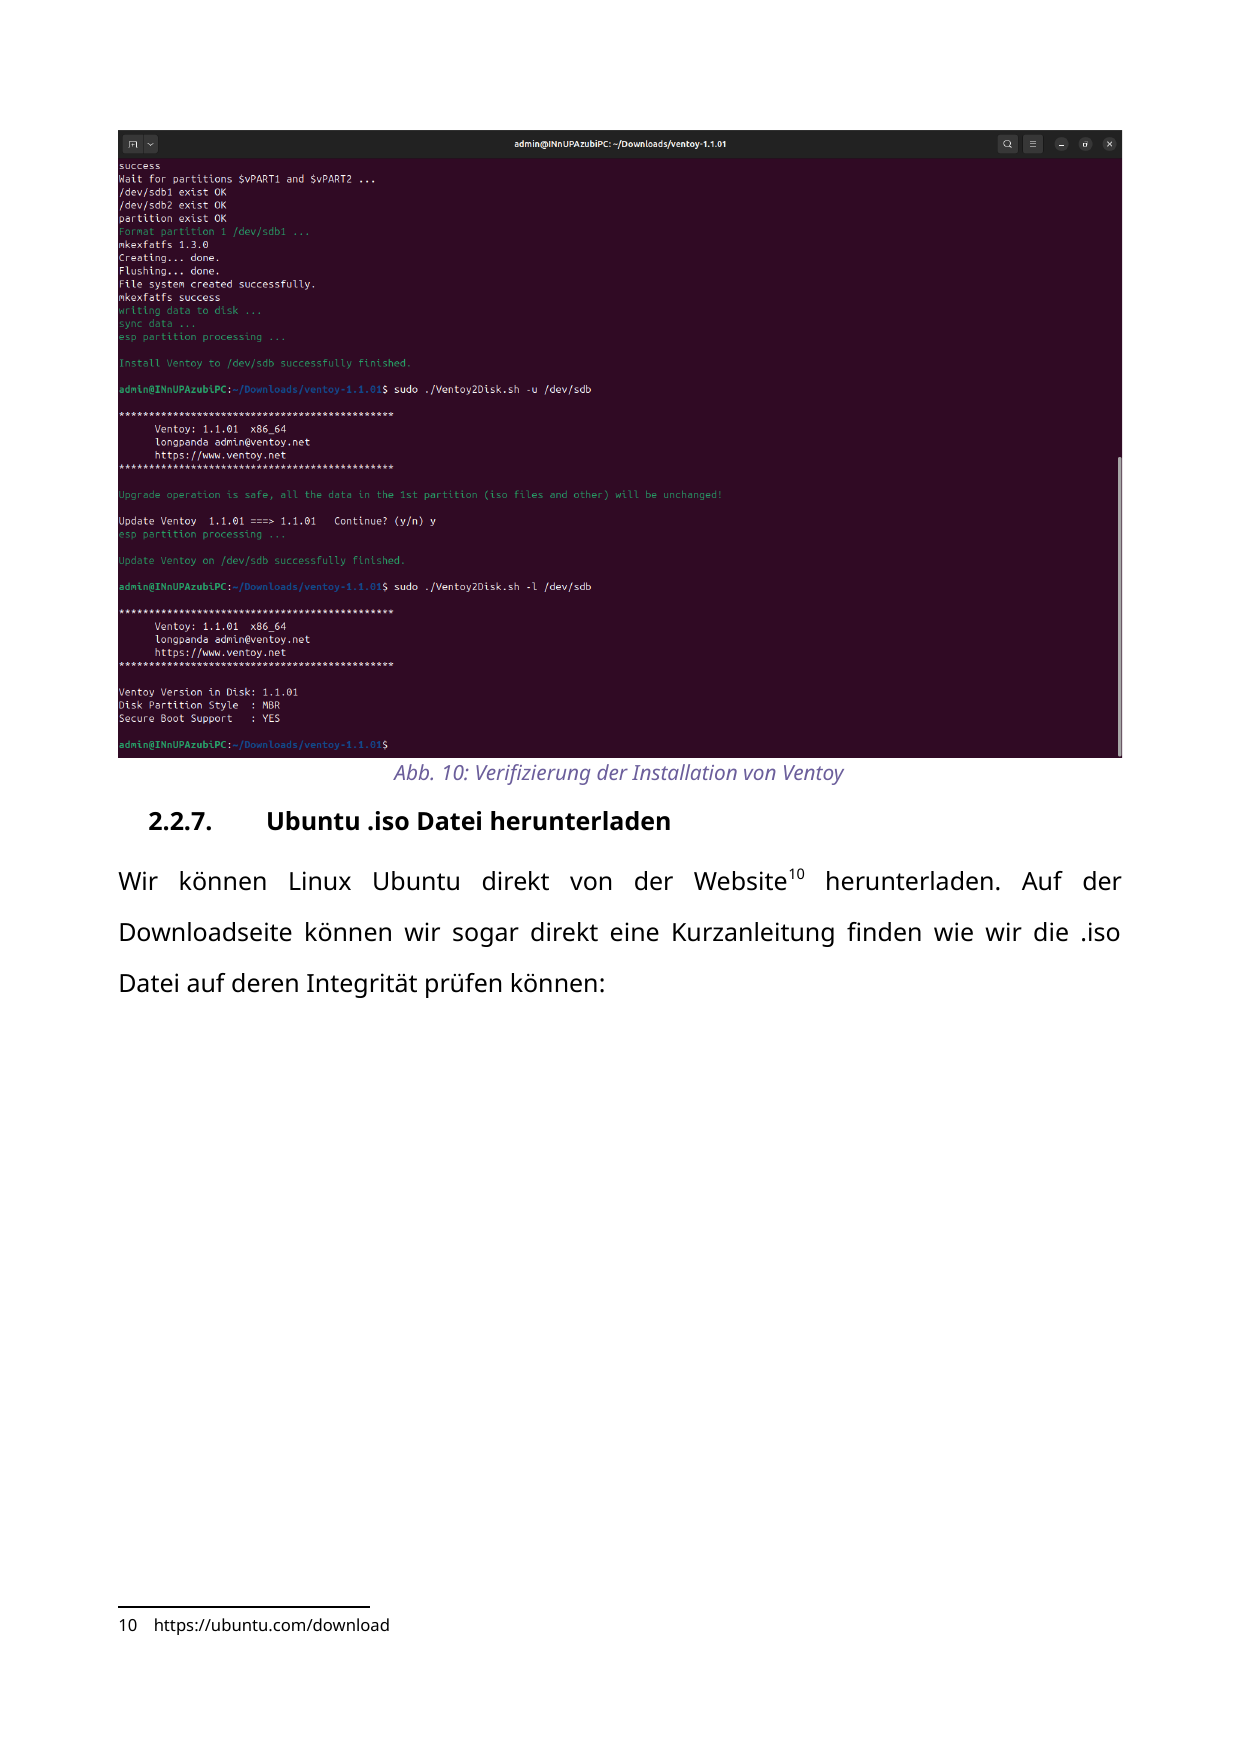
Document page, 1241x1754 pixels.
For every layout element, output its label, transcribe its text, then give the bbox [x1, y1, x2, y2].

subtitle [118, 118, 1122, 130]
text https://ubuntu.com/download [118, 1613, 1122, 1636]
text Wir können Linux Ubuntu direkt von der Website herunterladen. Auf der Downloadseite können wir sogar direkt eine Kurzanleitung finden wie wir die .iso Datei auf deren Integrität prüfen können: [118, 863, 1122, 999]
picture [118, 130, 1123, 758]
text Abb. 10: Verifizierung der Installation von Ventoy [118, 758, 1122, 786]
subtitle Ubuntu .iso Datei herunterladen [118, 786, 1122, 837]
